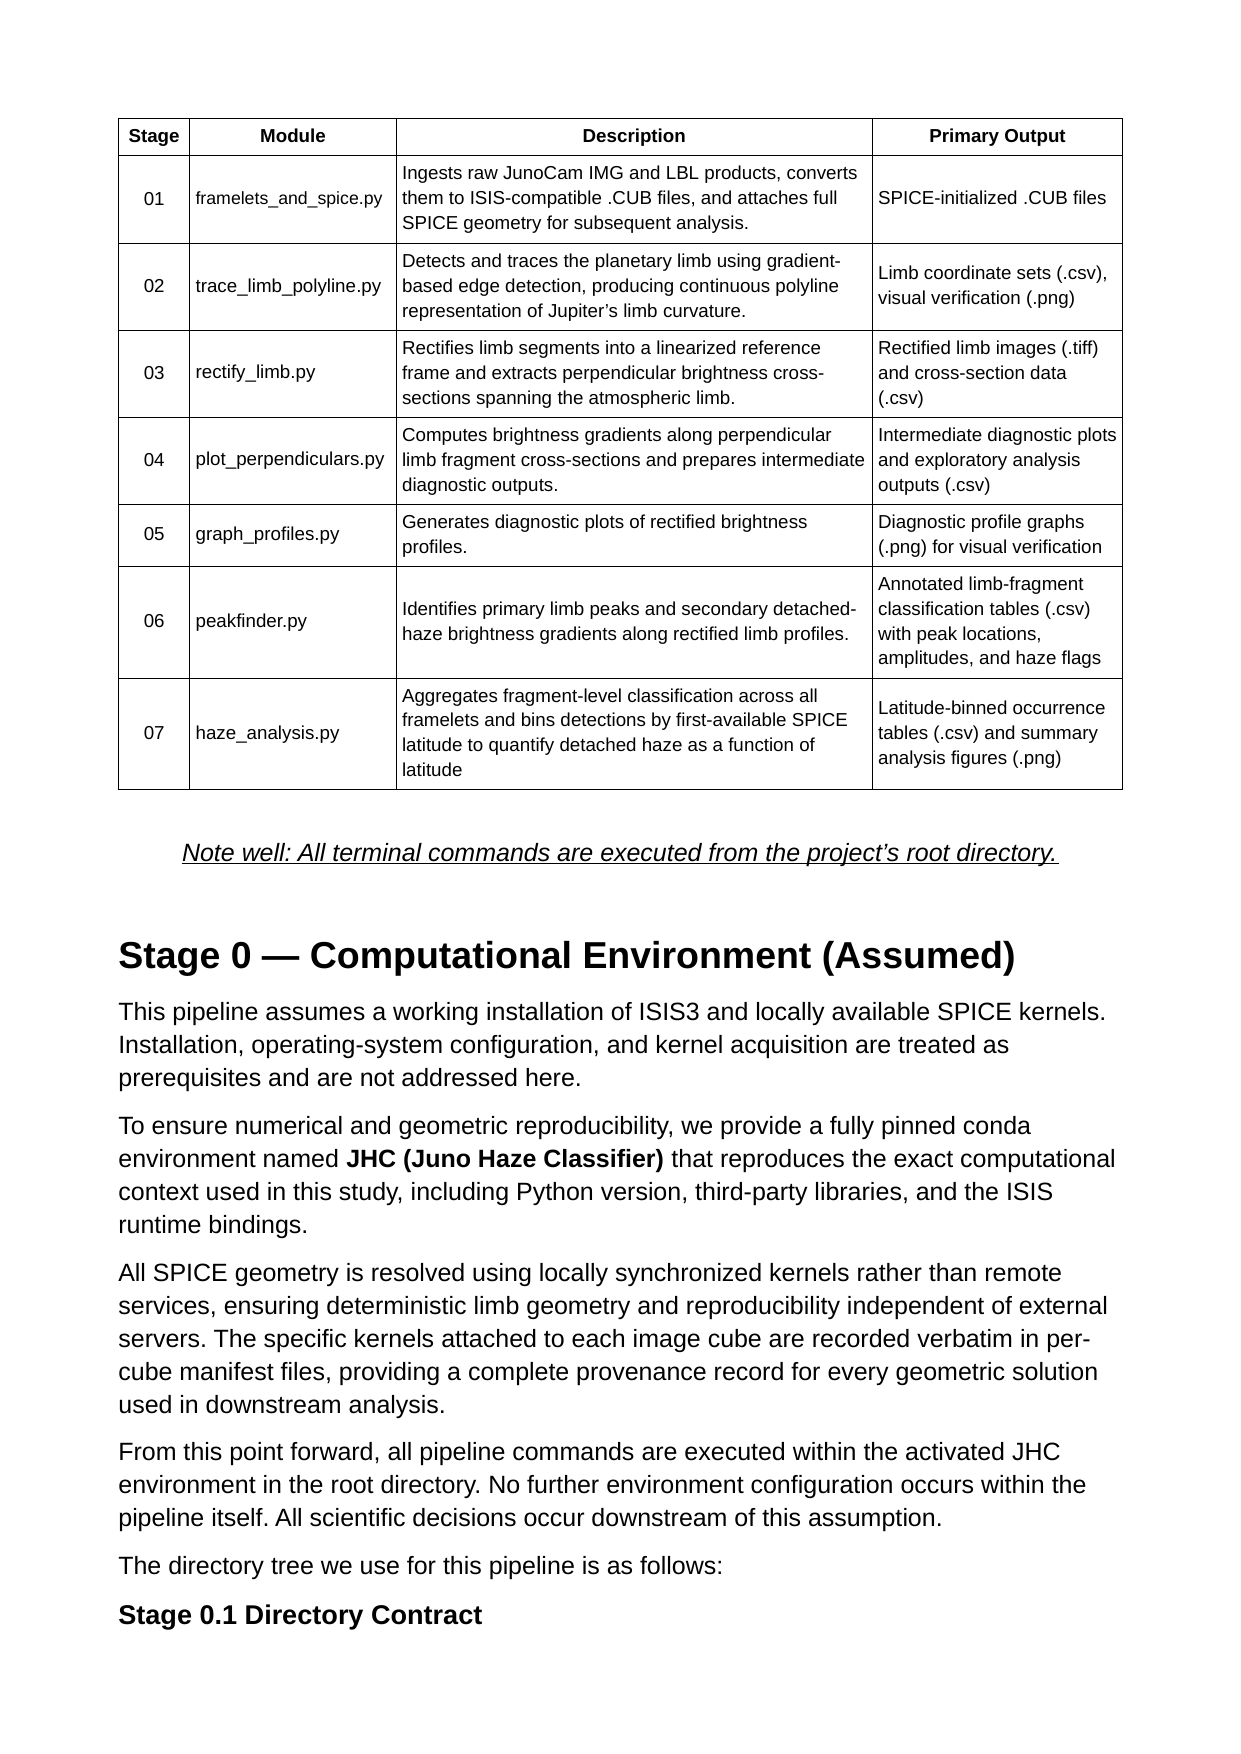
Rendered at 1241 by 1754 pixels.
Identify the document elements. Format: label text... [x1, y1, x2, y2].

table_cell plot_perpendiculars.py [190, 418, 396, 504]
table_cell Latitude-binned occurrence tables (.csv) and summary analysis figures (.png) [873, 679, 1122, 789]
table_cell graph_profiles.py [190, 505, 396, 566]
table_cell 04 [119, 418, 189, 504]
text Note well: All terminal commands are executed from the project’s root directory. [118, 838, 1122, 867]
table_cell Generates diagnostic plots of rectified brightness profiles. [397, 505, 872, 566]
text Stage 0 — Computational Environment (Assumed) [118, 933, 1122, 976]
table_cell 07 [119, 679, 189, 789]
text From this point forward, all pipeline commands are executed within the activated JHC environment in the root directory. No further environment configuration occurs within the pipeline itself. All scientific decisions occur downstream of this assumption. [118, 1437, 1122, 1532]
table_header Primary Output [873, 119, 1122, 155]
table_cell SPICE-initialized .CUB files [873, 156, 1122, 243]
text This pipeline assumes a working installation of ISIS3 and locally available SPICE kernels. Installation, operating-system configuration, and kernel acquisition are treated as prerequisites and are not addressed here. [118, 997, 1122, 1092]
table_cell Computes brightness gradients along perpendicular limb fragment cross-sections and prepares intermediate diagnostic outputs. [397, 418, 872, 504]
table_cell Detects and traces the planetary limb using gradient-based edge detection, producing continuous polyline representation of Jupiter’s limb curvature. [397, 244, 872, 330]
table_header Description [397, 119, 872, 155]
table_cell 05 [119, 505, 189, 566]
table_cell 03 [119, 331, 189, 417]
table_cell 06 [119, 567, 189, 678]
table_cell Diagnostic profile graphs (.png) for visual verification [873, 505, 1122, 566]
table_cell Limb coordinate sets (.csv), visual verification (.png) [873, 244, 1122, 330]
text The directory tree we use for this pipeline is as follows: [118, 1551, 1122, 1580]
table_cell 01 [119, 156, 189, 243]
table_cell Ingests raw JunoCam IMG and LBL products, converts them to ISIS-compatible .CUB files, and attaches full SPICE geometry for subsequent analysis. [397, 156, 872, 243]
table_cell trace_limb_polyline.py [190, 244, 396, 330]
table_header Stage [119, 119, 189, 155]
table_cell Annotated limb-fragment classification tables (.csv) with peak locations, amplitudes, and haze flags [873, 567, 1122, 678]
table_cell 02 [119, 244, 189, 330]
table_cell rectify_limb.py [190, 331, 396, 417]
text All SPICE geometry is resolved using locally synchronized kernels rather than remote services, ensuring deterministic limb geometry and reproducibility independent of external servers. The specific kernels attached to each image cube are recorded verbatim in per-cube manifest files, providing a complete provenance record for every geometric solution used in downstream analysis. [118, 1258, 1122, 1418]
table_cell haze_analysis.py [190, 679, 396, 789]
table_cell framelets_and_spice.py [190, 156, 396, 243]
text Stage 0.1 Directory Contract [118, 1599, 1122, 1630]
table_cell Intermediate diagnostic plots and exploratory analysis outputs (.csv) [873, 418, 1122, 504]
table_header Module [190, 119, 396, 155]
text To ensure numerical and geometric reproducibility, we provide a fully pinned conda environment named JHC (Juno Haze Classifier) that reproduces the exact computational context used in this study, including Python version, third-party libraries, and the ISIS runtime bindings. [118, 1111, 1122, 1239]
table_cell Rectifies limb segments into a linearized reference frame and extracts perpendicular brightness cross-sections spanning the atmospheric limb. [397, 331, 872, 417]
table_cell Aggregates fragment-level classification across all framelets and bins detections by first-available SPICE latitude to quantify detached haze as a function of latitude [397, 679, 872, 789]
table_cell Identifies primary limb peaks and secondary detached-haze brightness gradients along rectified limb profiles. [397, 567, 872, 678]
table_cell Rectified limb images (.tiff) and cross-section data (.csv) [873, 331, 1122, 417]
table_cell peakfinder.py [190, 567, 396, 678]
